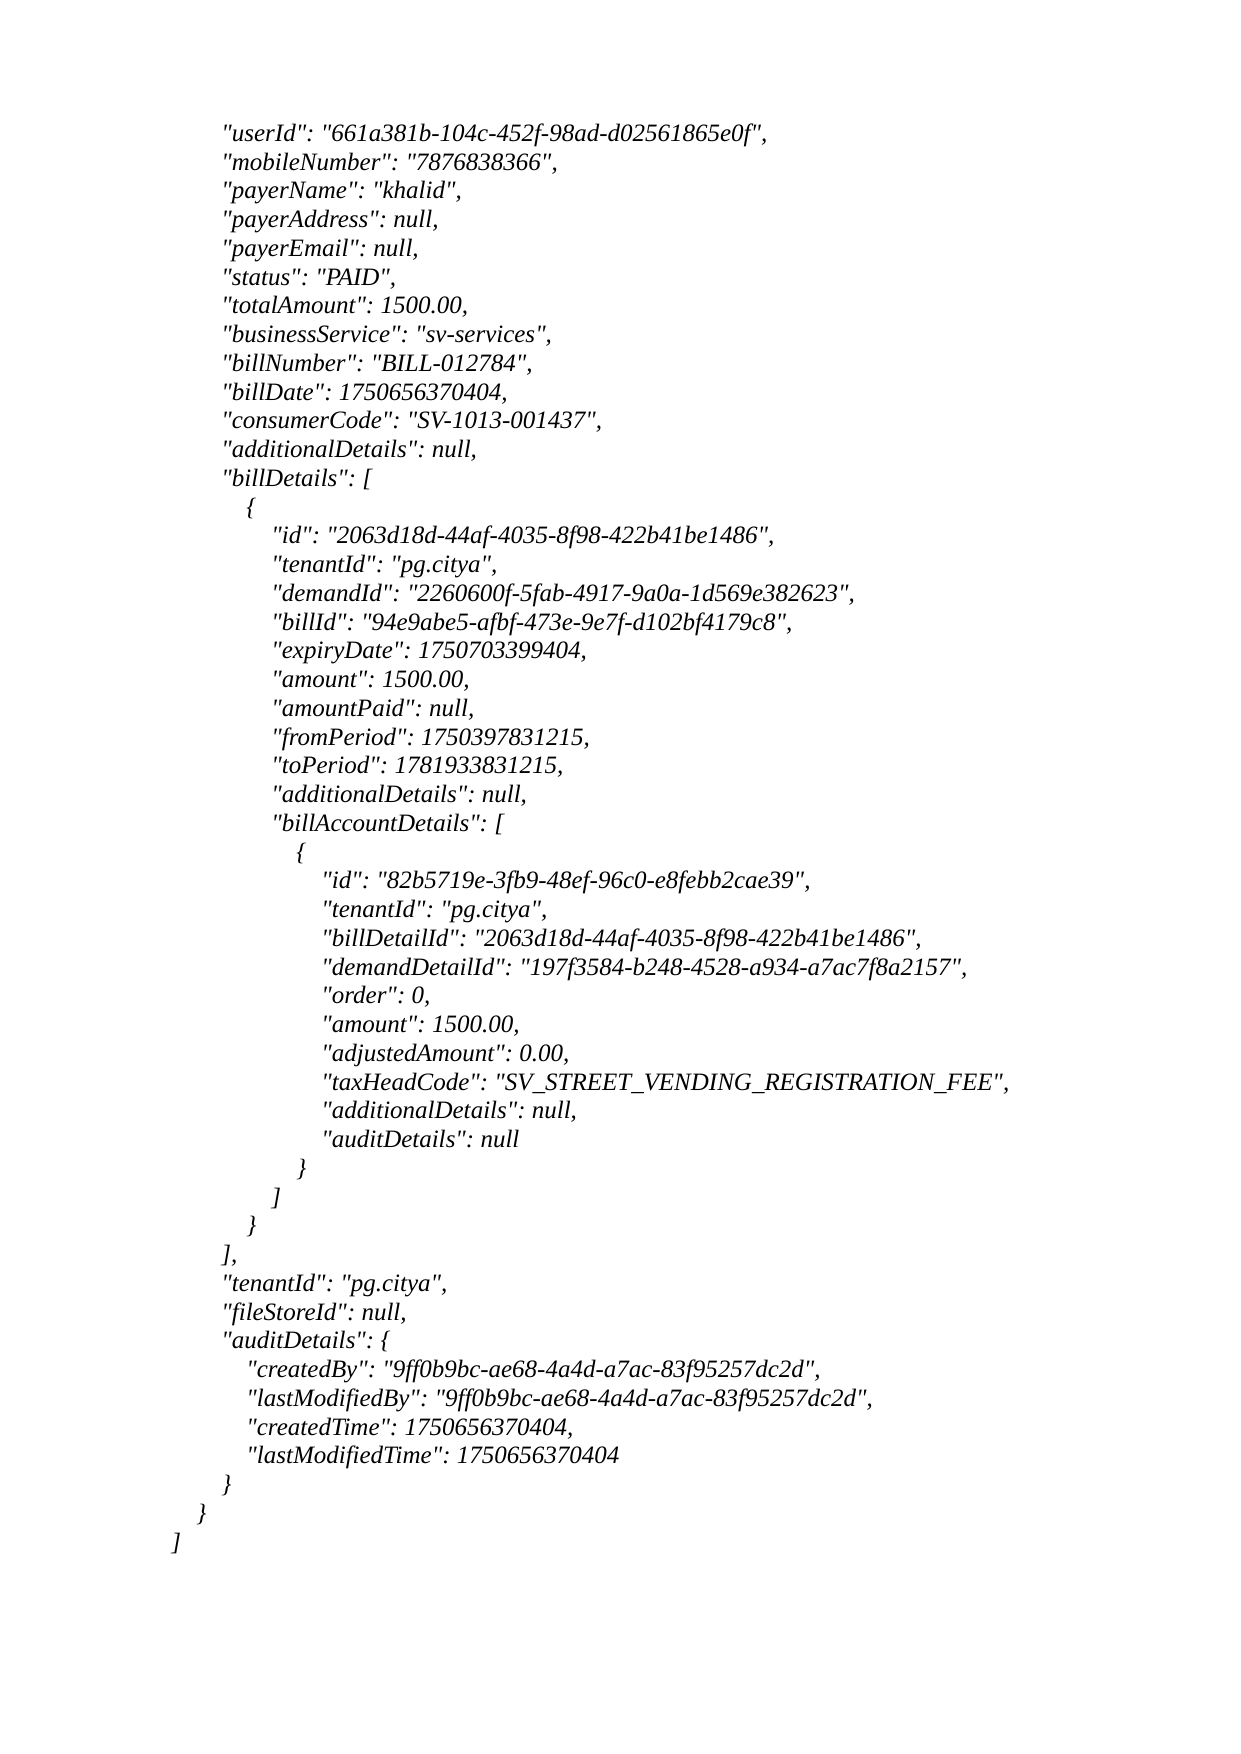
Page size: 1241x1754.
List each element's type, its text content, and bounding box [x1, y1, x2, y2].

text { [146, 837, 1122, 866]
text "fileStoreId": null, [146, 1297, 1122, 1326]
text } [146, 1211, 1122, 1239]
text "billDetails": [ [146, 463, 1122, 492]
text "demandId": "2260600f-5fab-4917-9a0a-1d569e382623", [146, 578, 1122, 607]
text "billNumber": "BILL-012784", [146, 348, 1122, 377]
text } [146, 1469, 1122, 1498]
text "businessService": "sv-services", [146, 319, 1122, 348]
text "auditDetails": null [146, 1124, 1122, 1153]
text "amount": 1500.00, [146, 1009, 1122, 1038]
text "status": "PAID", [146, 262, 1122, 291]
text "createdBy": "9ff0b9bc-ae68-4a4d-a7ac-83f95257dc2d", [146, 1354, 1122, 1383]
text "billDate": 1750656370404, [146, 377, 1122, 406]
text "billAccountDetails": [ [146, 808, 1122, 837]
text "billId": "94e9abe5-afbf-473e-9e7f-d102bf4179c8", [146, 607, 1122, 636]
text "order": 0, [146, 981, 1122, 1009]
text "createdTime": 1750656370404, [146, 1412, 1122, 1441]
text "additionalDetails": null, [146, 1096, 1122, 1124]
text "payerAddress": null, [146, 204, 1122, 233]
text { [146, 492, 1122, 521]
text "billDetailId": "2063d18d-44af-4035-8f98-422b41be1486", [146, 923, 1122, 952]
text "mobileNumber": "7876838366", [146, 147, 1122, 176]
text "auditDetails": { [146, 1326, 1122, 1354]
text ], [146, 1239, 1122, 1268]
text "tenantId": "pg.citya", [146, 894, 1122, 923]
text "totalAmount": 1500.00, [146, 291, 1122, 319]
text "payerName": "khalid", [146, 176, 1122, 204]
text "additionalDetails": null, [146, 434, 1122, 463]
text "consumerCode": "SV-1013-001437", [146, 406, 1122, 434]
text "amount": 1500.00, [146, 664, 1122, 693]
text "taxHeadCode": "SV_STREET_VENDING_REGISTRATION_FEE", [146, 1067, 1122, 1096]
text ] [146, 1527, 1122, 1556]
text "lastModifiedTime": 1750656370404 [146, 1441, 1122, 1469]
text "userId": "661a381b-104c-452f-98ad-d02561865e0f", [146, 118, 1122, 147]
text "demandDetailId": "197f3584-b248-4528-a934-a7ac7f8a2157", [146, 952, 1122, 981]
text "lastModifiedBy": "9ff0b9bc-ae68-4a4d-a7ac-83f95257dc2d", [146, 1383, 1122, 1412]
text "tenantId": "pg.citya", [146, 549, 1122, 578]
text "amountPaid": null, [146, 693, 1122, 722]
text "expiryDate": 1750703399404, [146, 636, 1122, 664]
text "tenantId": "pg.citya", [146, 1268, 1122, 1297]
text "fromPeriod": 1750397831215, [146, 722, 1122, 751]
text "adjustedAmount": 0.00, [146, 1038, 1122, 1067]
text "additionalDetails": null, [146, 779, 1122, 808]
text "id": "2063d18d-44af-4035-8f98-422b41be1486", [146, 521, 1122, 549]
text "payerEmail": null, [146, 233, 1122, 262]
text } [146, 1153, 1122, 1182]
text "id": "82b5719e-3fb9-48ef-96c0-e8febb2cae39", [146, 866, 1122, 894]
text } [146, 1498, 1122, 1527]
text ] [146, 1182, 1122, 1211]
text "toPeriod": 1781933831215, [146, 751, 1122, 779]
